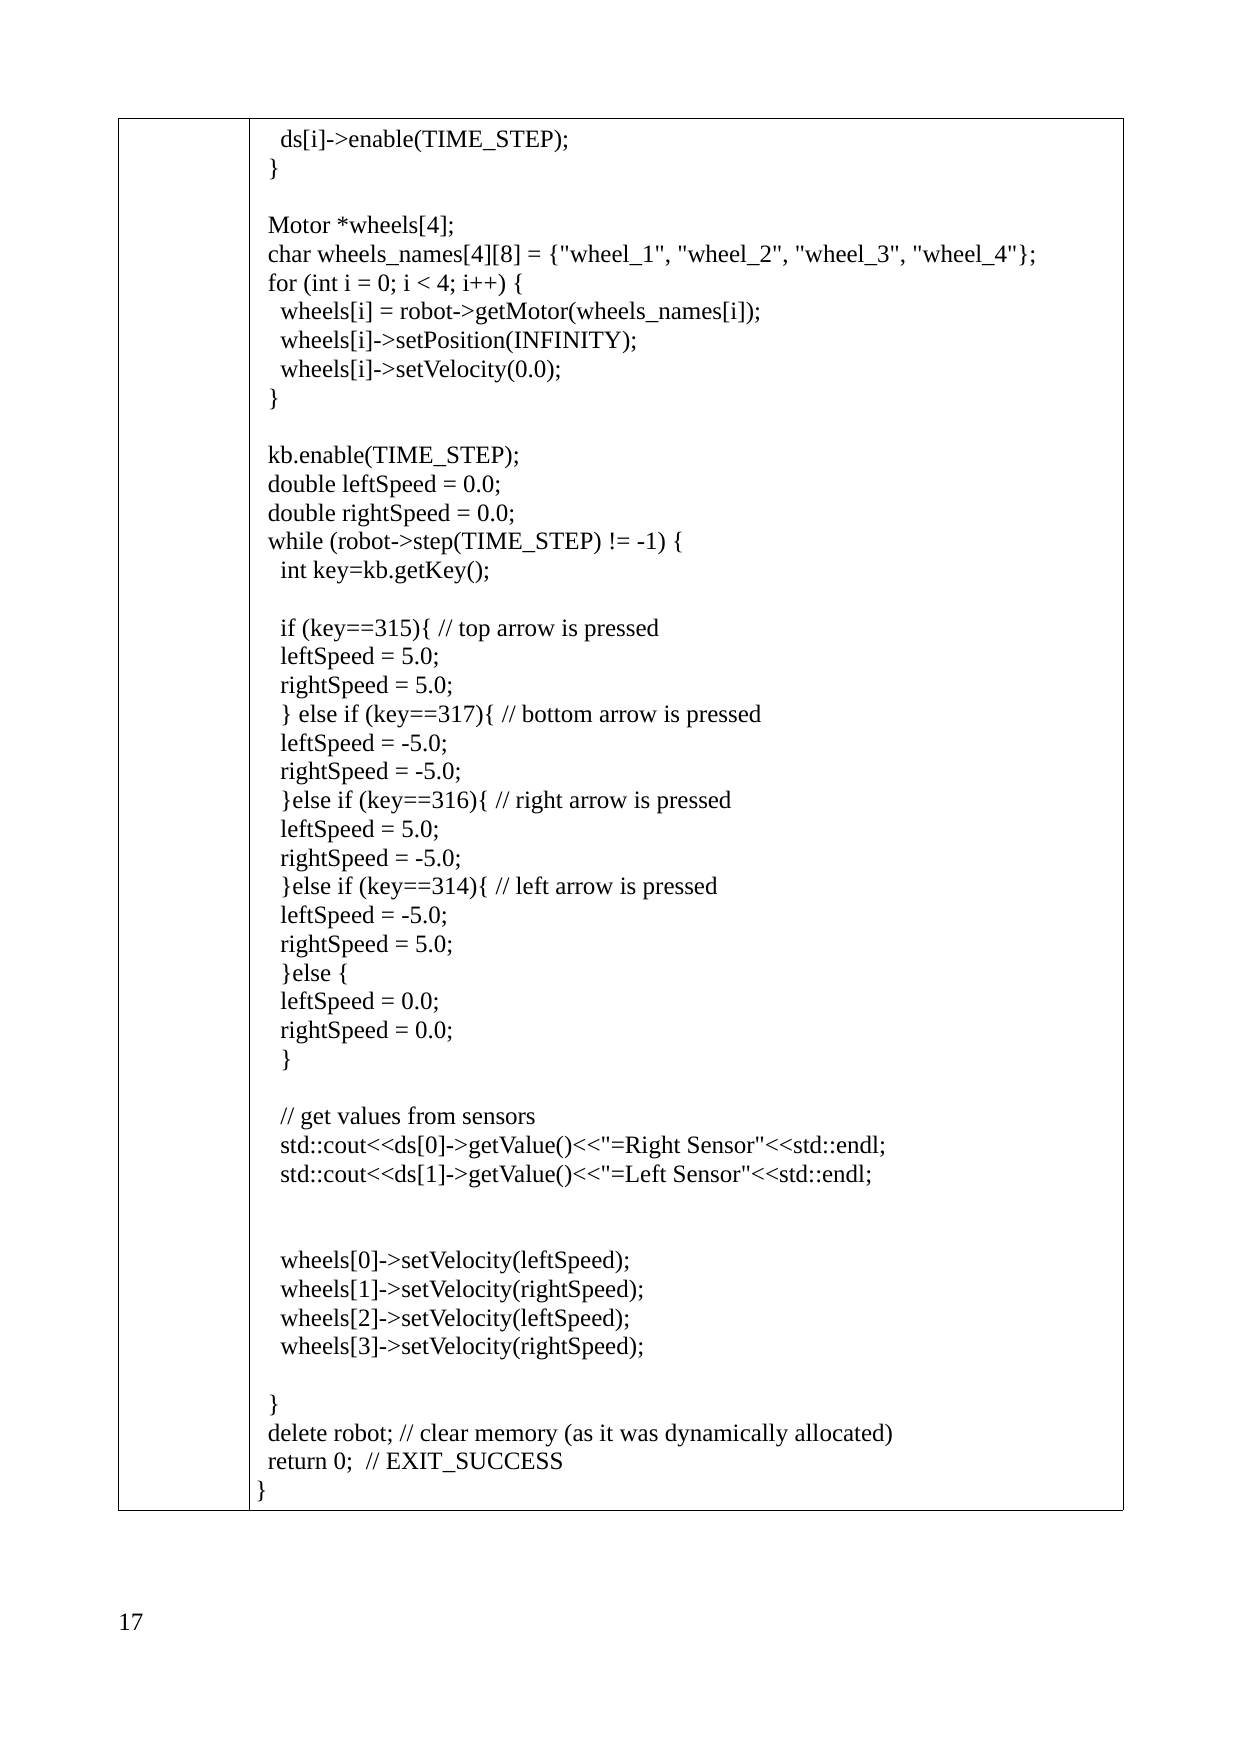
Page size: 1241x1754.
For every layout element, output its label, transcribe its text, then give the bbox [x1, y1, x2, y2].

table_header [119, 119, 249, 1510]
table_header ds[i]->enable(TIME_STEP); } Motor *wheels[4]; char wheels_names[4][8] = {"wheel_1", "wheel_2", "wheel_3", "wheel_4"}; for (int i = 0; i < 4; i++) { wheels[i] = robot->getMotor(wheels_names[i]); wheels[i]->setPosition(INFINITY); wheels[i]->setVelocity(0.0); } kb.enable(TIME_STEP); double leftSpeed = 0.0; double rightSpeed = 0.0; while (robot->step(TIME_STEP) != -1) { int key=kb.getKey(); if (key==315){ // top arrow is pressed leftSpeed = 5.0; rightSpeed = 5.0; } else if (key==317){ // bottom arrow is pressed leftSpeed = -5.0; rightSpeed = -5.0; }else if (key==316){ // right arrow is pressed leftSpeed = 5.0; rightSpeed = -5.0; }else if (key==314){ // left arrow is pressed leftSpeed = -5.0; rightSpeed = 5.0; }else { leftSpeed = 0.0; rightSpeed = 0.0; } // get values from sensors std::cout<<ds[0]->getValue()<<"=Right Sensor"<<std::endl; std::cout<<ds[1]->getValue()<<"=Left Sensor"<<std::endl; wheels[0]->setVelocity(leftSpeed); wheels[1]->setVelocity(rightSpeed); wheels[2]->setVelocity(leftSpeed); wheels[3]->setVelocity(rightSpeed); } delete robot; // clear memory (as it was dynamically allocated) return 0; // EXIT_SUCCESS } [250, 119, 1123, 1510]
